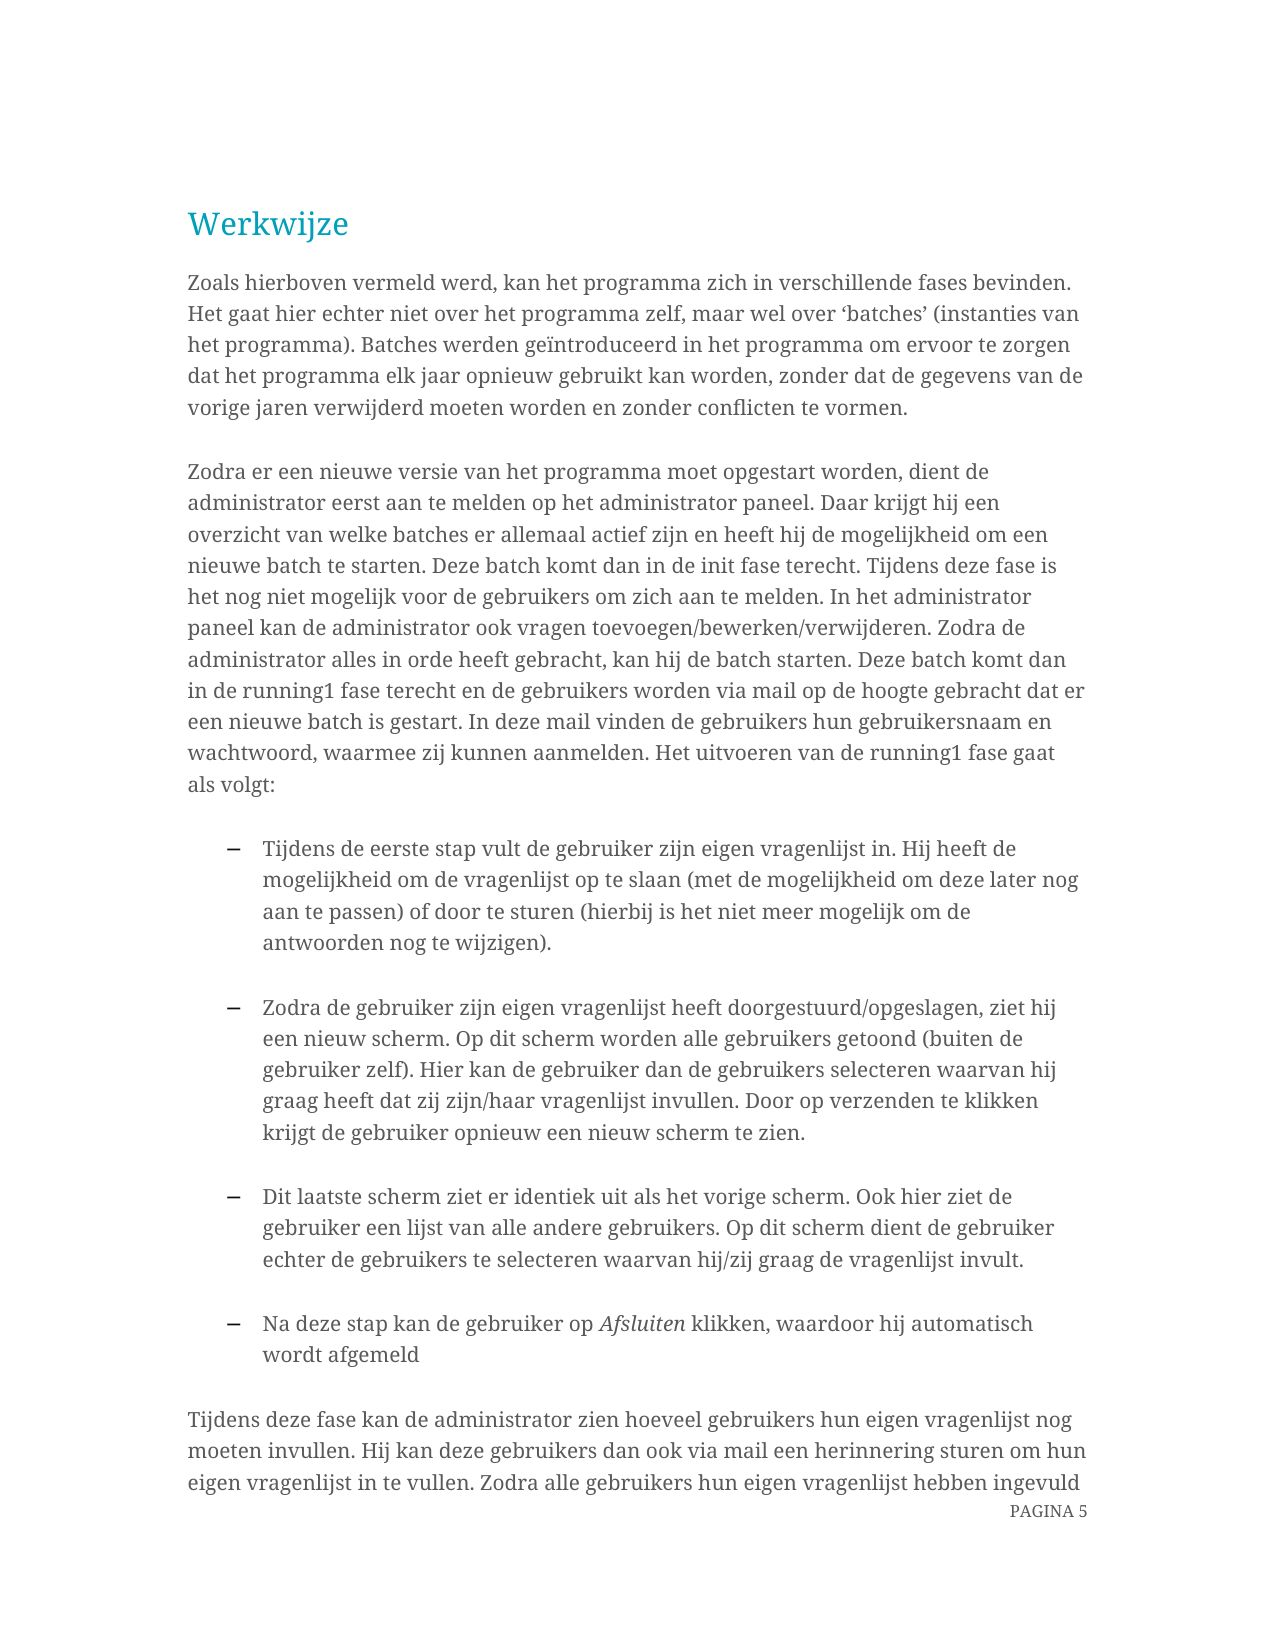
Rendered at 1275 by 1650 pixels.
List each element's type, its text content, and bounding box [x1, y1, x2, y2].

list Zodra de gebruiker zijn eigen vragenlijst heeft doorgestuurd/opgeslagen, ziet hij een nieuw scherm. Op dit scherm worden alle gebruikers getoond (buiten de gebruiker zelf). Hier kan de gebruiker dan de gebruikers selecteren waarvan hij graag heeft dat zij zijn/haar vragenlijst invullen. Door op verzenden te klikken krijgt de gebruiker opnieuw een nieuw scherm te zien. [225, 993, 1087, 1146]
list Tijdens de eerste stap vult de gebruiker zijn eigen vragenlijst in. Hij heeft de mogelijkheid om de vragenlijst op te slaan (met de mogelijkheid om deze later nog aan te passen) of door te sturen (hierbij is het niet meer mogelijk om de antwoorden nog te wijzigen). [225, 834, 1087, 956]
list Na deze stap kan de gebruiker op Afsluiten klikken, waardoor hij automatisch wordt afgemeld [225, 1309, 1087, 1369]
text Zoals hierboven vermeld werd, kan het programma zich in verschillende fases bevinden. Het gaat hier echter niet over het programma zelf, maar wel over ‘batches’ (instanties van het programma). Batches werden geïntroduceerd in het programma om ervoor te zorgen dat het programma elk jaar opnieuw gebruikt kan worden, zonder dat de gegevens van de vorige jaren verwijderd moeten worden en zonder conflicten te vormen. [187, 268, 1087, 421]
text Zodra er een nieuwe versie van het programma moet opgestart worden, dient de administrator eerst aan te melden op het administrator paneel. Daar krijgt hij een overzicht van welke batches er allemaal actief zijn en heeft hij de mogelijkheid om een nieuwe batch te starten. Deze batch komt dan in de init fase terecht. Tijdens deze fase is het nog niet mogelijk voor de gebruikers om zich aan te melden. In het administrator paneel kan de administrator ook vragen toevoegen/bewerken/verwijderen. Zodra de administrator alles in orde heeft gebracht, kan hij de batch starten. Deze batch komt dan in de running1 fase terecht en de gebruikers worden via mail op de hoogte gebracht dat er een nieuwe batch is gestart. In deze mail vinden de gebruikers hun gebruikersnaam en wachtwoord, waarmee zij kunnen aanmelden. Het uitvoeren van de running1 fase gaat als volgt: [187, 457, 1087, 798]
list Dit laatste scherm ziet er identiek uit als het vorige scherm. Ook hier ziet de gebruiker een lijst van alle andere gebruikers. Op dit scherm dient de gebruiker echter de gebruikers te selecteren waarvan hij/zij graag de vragenlijst invult. [225, 1182, 1087, 1273]
subtitle Werkwijze [187, 202, 1087, 245]
list Tijdens deze fase kan de administrator zien hoeveel gebruikers hun eigen vragenlijst nog moeten invullen. Hij kan deze gebruikers dan ook via mail een herinnering sturen om hun eigen vragenlijst in te vullen. Zodra alle gebruikers hun eigen vragenlijst hebben ingevuld [187, 1405, 1087, 1496]
